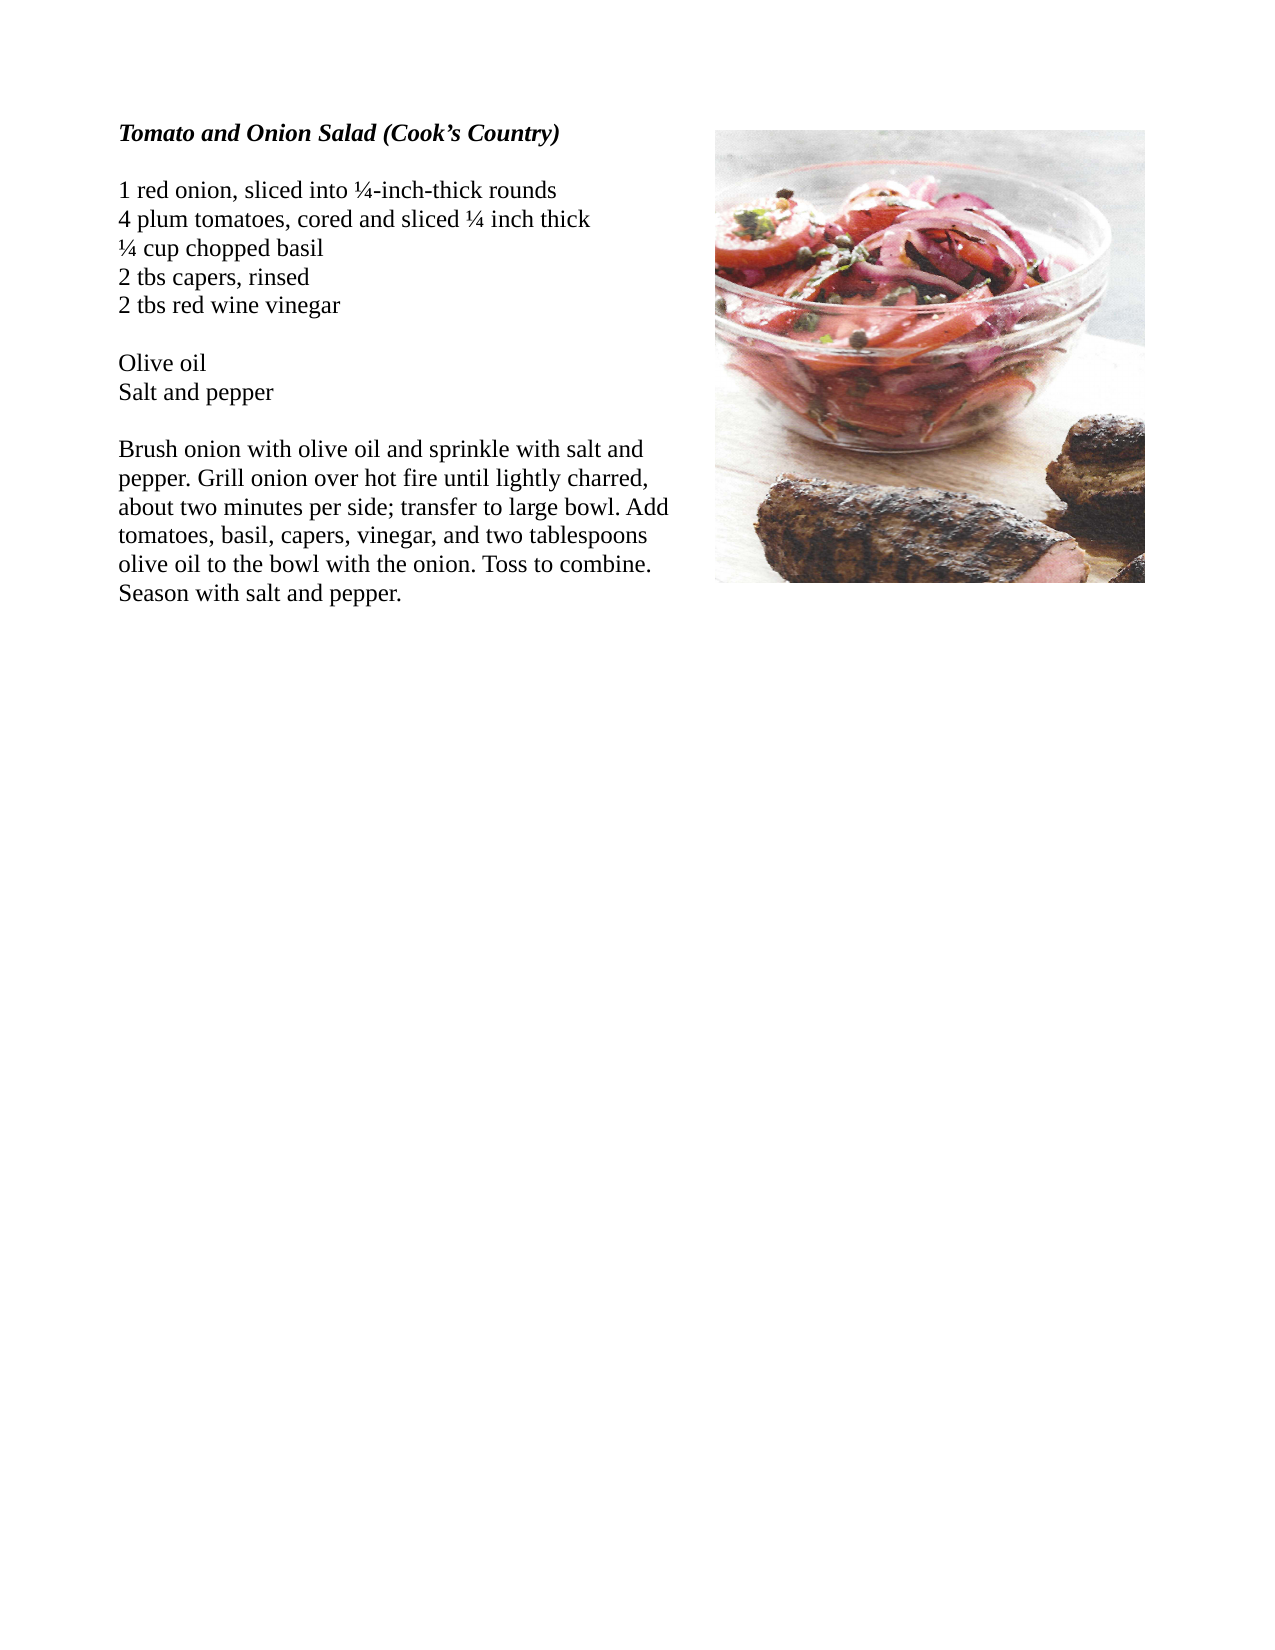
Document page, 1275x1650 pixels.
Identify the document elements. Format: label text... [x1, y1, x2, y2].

text Brush onion with olive oil and sprinkle with salt and pepper. Grill onion over hot fire until lightly charred, about two minutes per side; transfer to large bowl. Add tomatoes, basil, capers, vinegar, and two tablespoons olive oil to the bowl with the onion. Toss to combine. Season with salt and pepper. [118, 434, 1157, 607]
text 2 tbs capers, rinsed [118, 262, 715, 291]
text ¼ cup chopped basil [118, 233, 715, 262]
text [1145, 348, 1157, 377]
text Tomato and Onion Salad (Cook’s Country) [118, 118, 1157, 147]
text 2 tbs red wine vinegar [118, 291, 715, 319]
picture [715, 130, 1145, 583]
text Salt and pepper [118, 377, 715, 406]
text 4 plum tomatoes, cored and sliced ¼ inch thick [118, 204, 715, 233]
text Olive oil [118, 348, 715, 377]
text [1145, 377, 1157, 406]
text 1 red onion, sliced into ¼-inch-thick rounds [118, 176, 715, 204]
